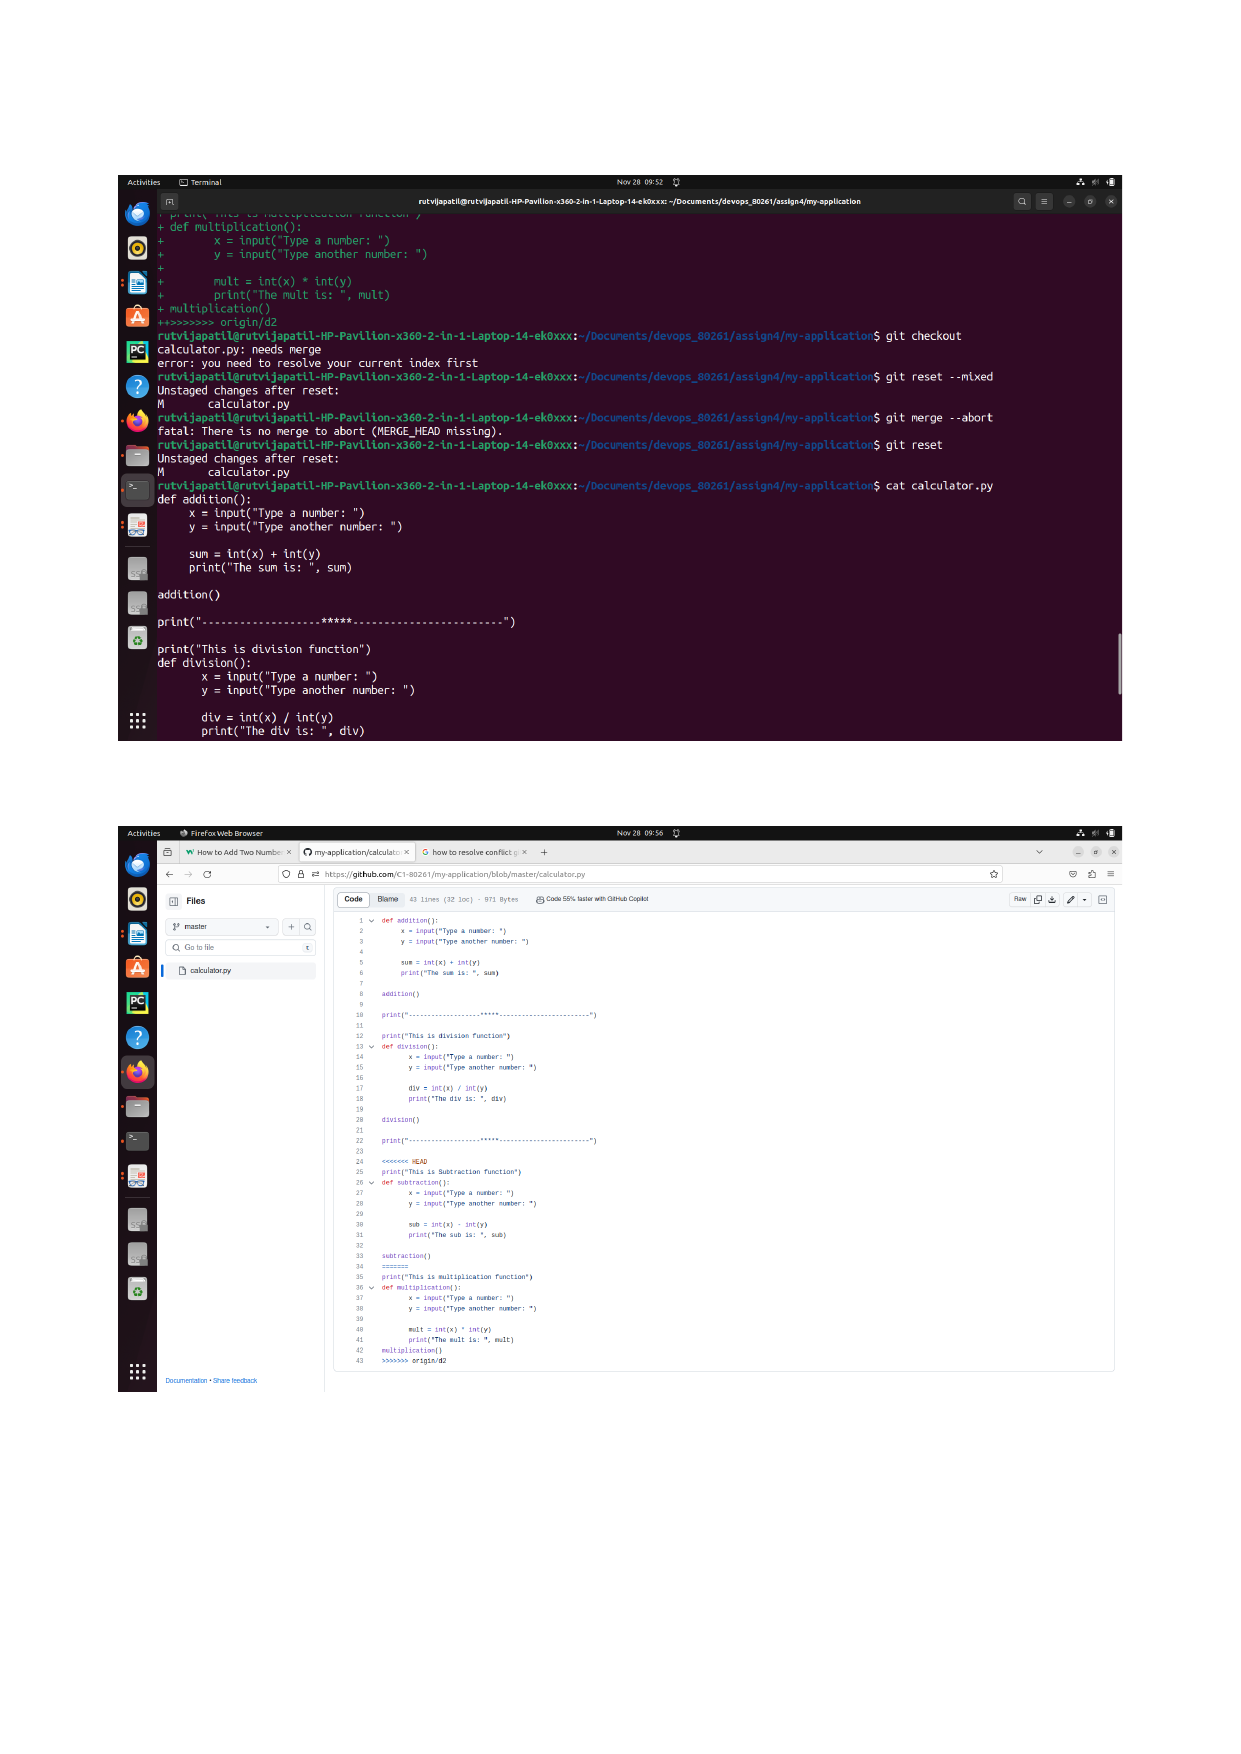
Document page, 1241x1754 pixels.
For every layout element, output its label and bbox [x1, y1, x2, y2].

picture [118, 826, 1123, 1392]
picture [118, 175, 1123, 741]
